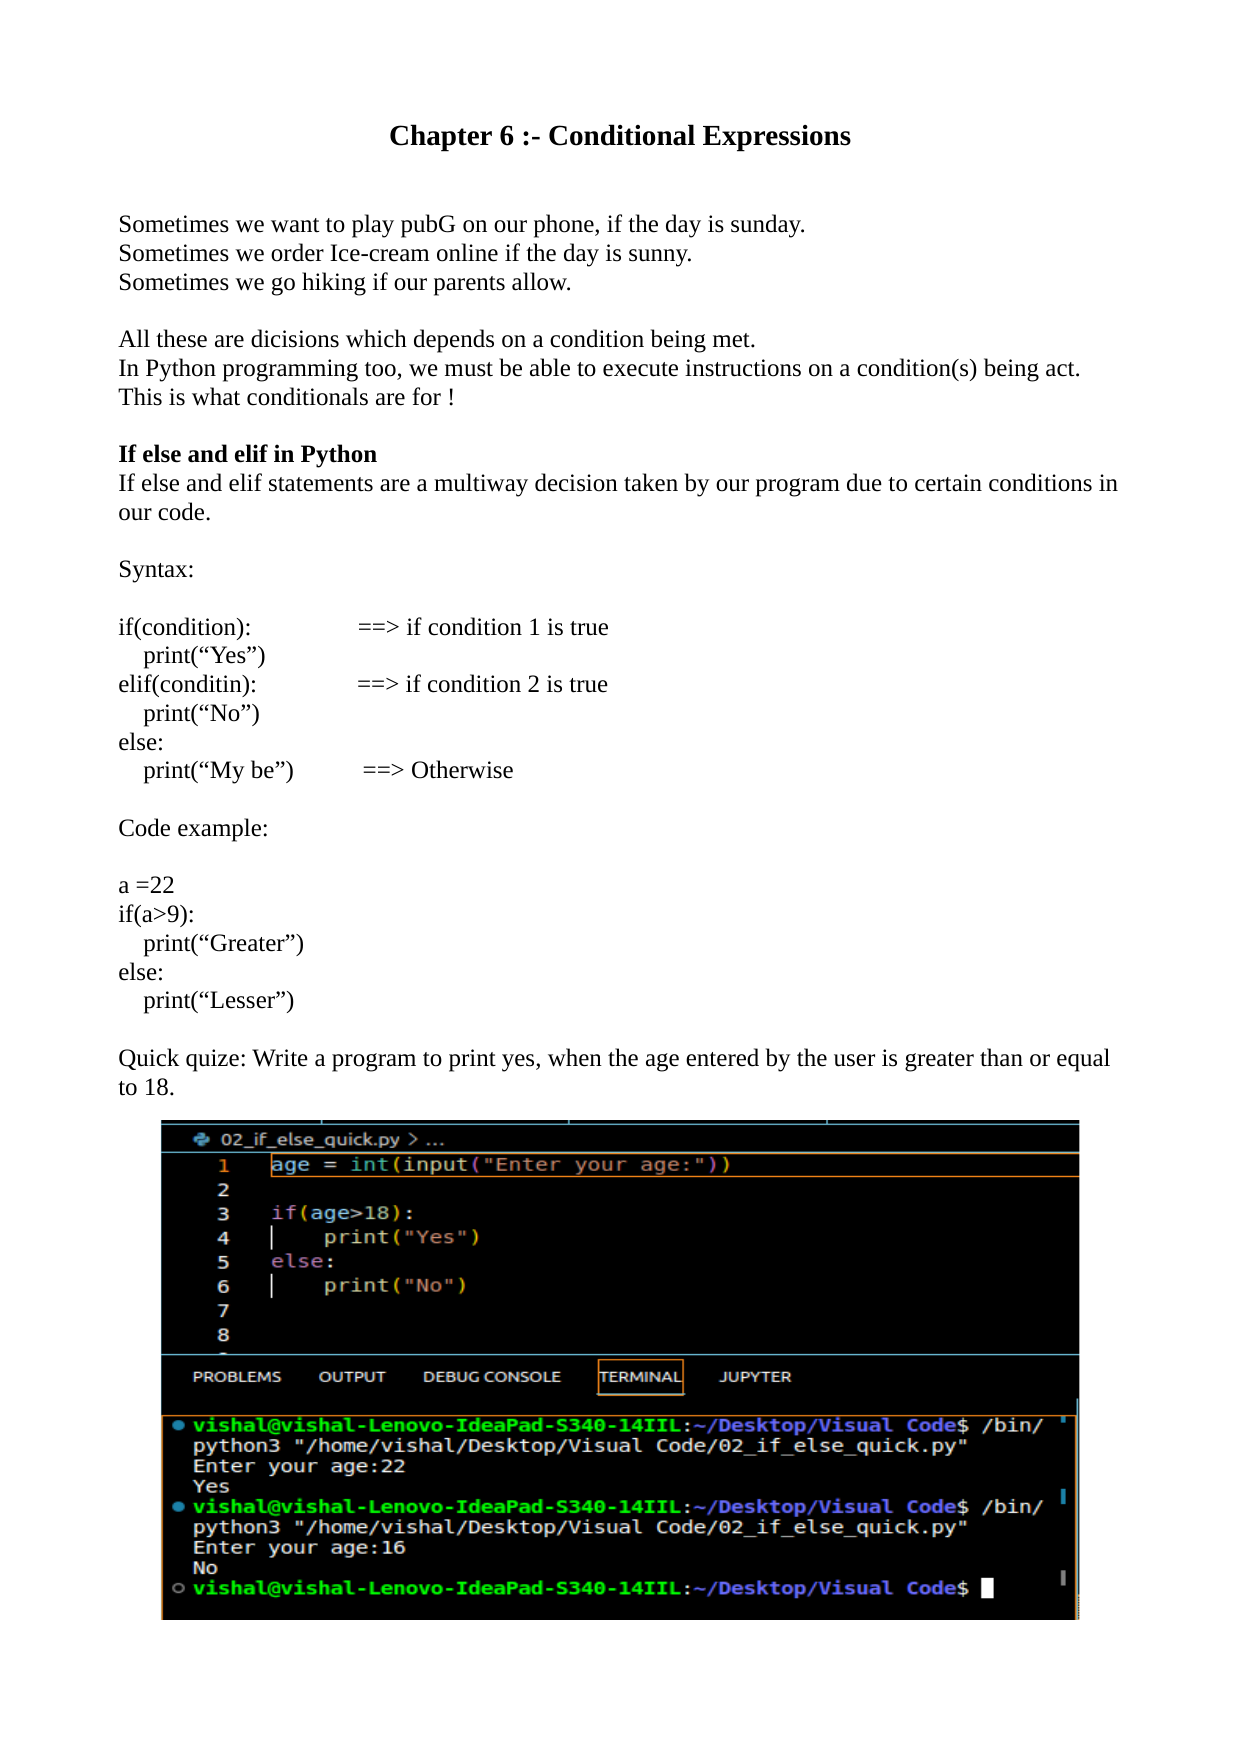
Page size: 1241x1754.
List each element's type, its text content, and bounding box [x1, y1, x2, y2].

text Sometimes we want to play pubG on our phone, if the day is sunday. [118, 209, 1122, 238]
text else: [118, 957, 1122, 985]
text Code example: [118, 813, 1122, 842]
text All these are dicisions which depends on a condition being met. [118, 324, 1122, 353]
text if(a>9): [118, 899, 1122, 928]
text If else and elif statements are a multiway decision taken by our program due to certain conditions in our code. [118, 468, 1122, 525]
text a =22 [118, 870, 1122, 899]
text This is what conditionals are for ! [118, 382, 1122, 410]
text print(“Greater”) [118, 928, 1122, 957]
text else: [118, 727, 1122, 755]
text elif(conditin): ==> if condition 2 is true [118, 669, 1122, 698]
text print(“Lesser”) [118, 985, 1122, 1014]
text Quick quize: Write a program to print yes, when the age entered by the user is greater than or equal to 18. [118, 1043, 1122, 1100]
text print(“My be”) ==> Otherwise [118, 755, 1122, 784]
text print(“Yes”) [118, 640, 1122, 669]
text if(condition): ==> if condition 1 is true [118, 612, 1122, 640]
text Sometimes we go hiking if our parents allow. [118, 267, 1122, 295]
text Sometimes we order Ice-cream online if the day is sunny. [118, 238, 1122, 267]
text Chapter 6 :- Conditional Expressions [118, 118, 1122, 152]
text Syntax: [118, 554, 1122, 583]
text If else and elif in Python [118, 439, 1122, 468]
text In Python programming too, we must be able to execute instructions on a condition(s) being act. [118, 353, 1122, 382]
picture [160, 1120, 1080, 1620]
text print(“No”) [118, 698, 1122, 727]
